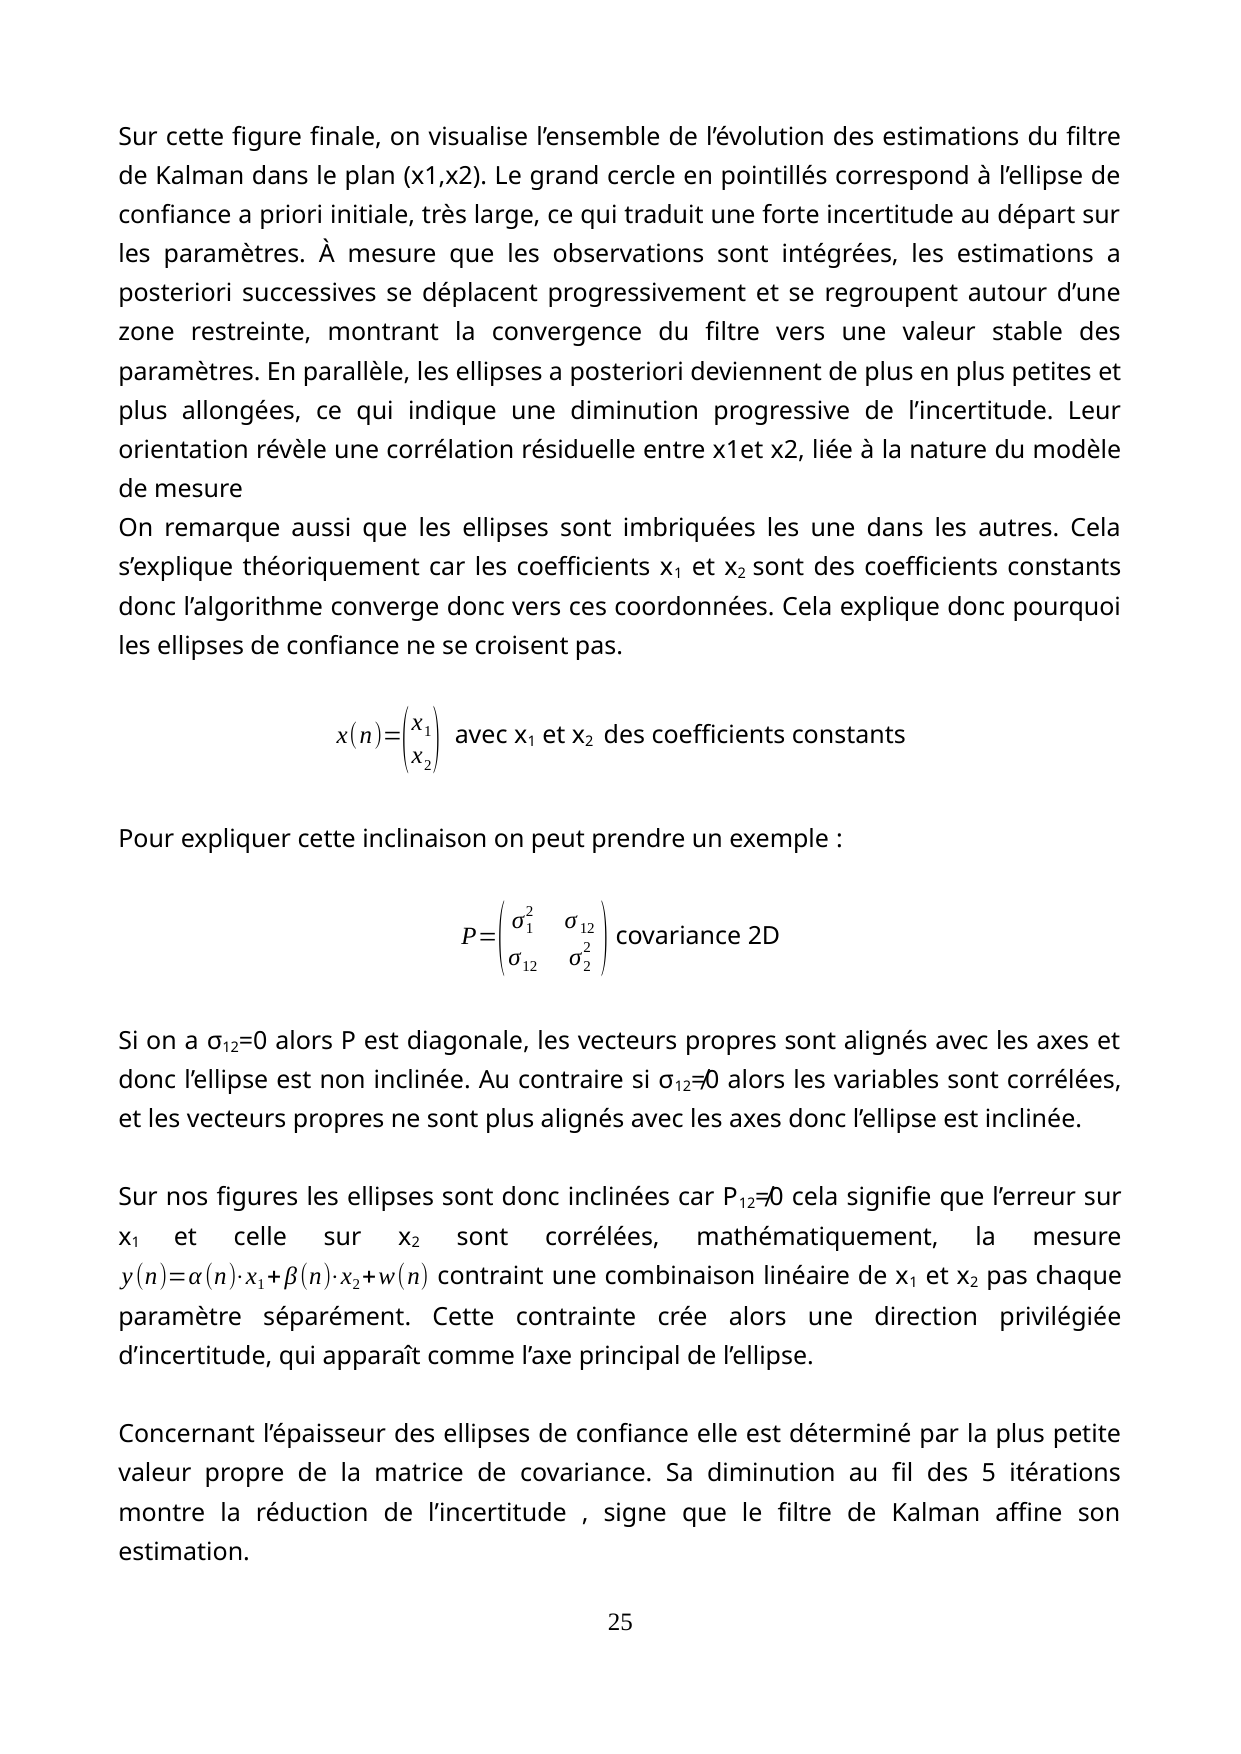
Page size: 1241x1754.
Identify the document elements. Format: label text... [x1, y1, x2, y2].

text Sur cette figure finale, on visualise l’ensemble de l’évolution des estimations du filtre de Kalman dans le plan (x1,x2). Le grand cercle en pointillés correspond à l’ellipse de confiance a priori initiale, très large, ce qui traduit une forte incertitude au départ sur les paramètres. À mesure que les observations sont intégrées, les estimations a posteriori successives se déplacent progressivement et se regroupent autour d’une zone restreinte, montrant la convergence du filtre vers une valeur stable des paramètres. En parallèle, les ellipses a posteriori deviennent de plus en plus petites et plus allongées, ce qui indique une diminution progressive de l’incertitude. Leur orientation révèle une corrélation résiduelle entre x1et x2, liée à la nature du modèle de mesure [118, 118, 1122, 505]
text Si on a σ12=0 alors P est diagonale, les vecteurs propres sont alignés avec les axes et donc l’ellipse est non inclinée. Au contraire si σ12≠0 alors les variables sont corrélées, et les vecteurs propres ne sont plus alignés avec les axes donc l’ellipse est inclinée. [118, 1022, 1122, 1135]
text avec x1 et x2 des coefficients constants [118, 706, 1122, 776]
text Pour expliquer cette inclinaison on peut prendre un exemple : [118, 821, 1122, 854]
text Concernant l’épaisseur des ellipses de confiance elle est déterminé par la plus petite valeur propre de la matrice de covariance. Sa diminution au fil des 5 itérations montre la réduction de l’incertitude , signe que le filtre de Kalman affine son estimation. [118, 1416, 1122, 1567]
text On remarque aussi que les ellipses sont imbriquées les une dans les autres. Cela s’explique théoriquement car les coefficients x1 et x2 sont des coefficients constants donc l’algorithme converge donc vers ces coordonnées. Cela explique donc pourquoi les ellipses de confiance ne se croisent pas. [118, 510, 1122, 661]
text covariance 2D [118, 899, 1122, 978]
text Sur nos figures les ellipses sont donc inclinées car P12≠0 cela signifie que l’erreur sur x1 et celle sur x2 sont corrélées, mathématiquement, la mesure contraint une combinaison linéaire de x1 et x2 pas chaque paramètre séparément. Cette contrainte crée alors une direction privilégiée d’incertitude, qui apparaît comme l’axe principal de l’ellipse. [118, 1179, 1122, 1372]
